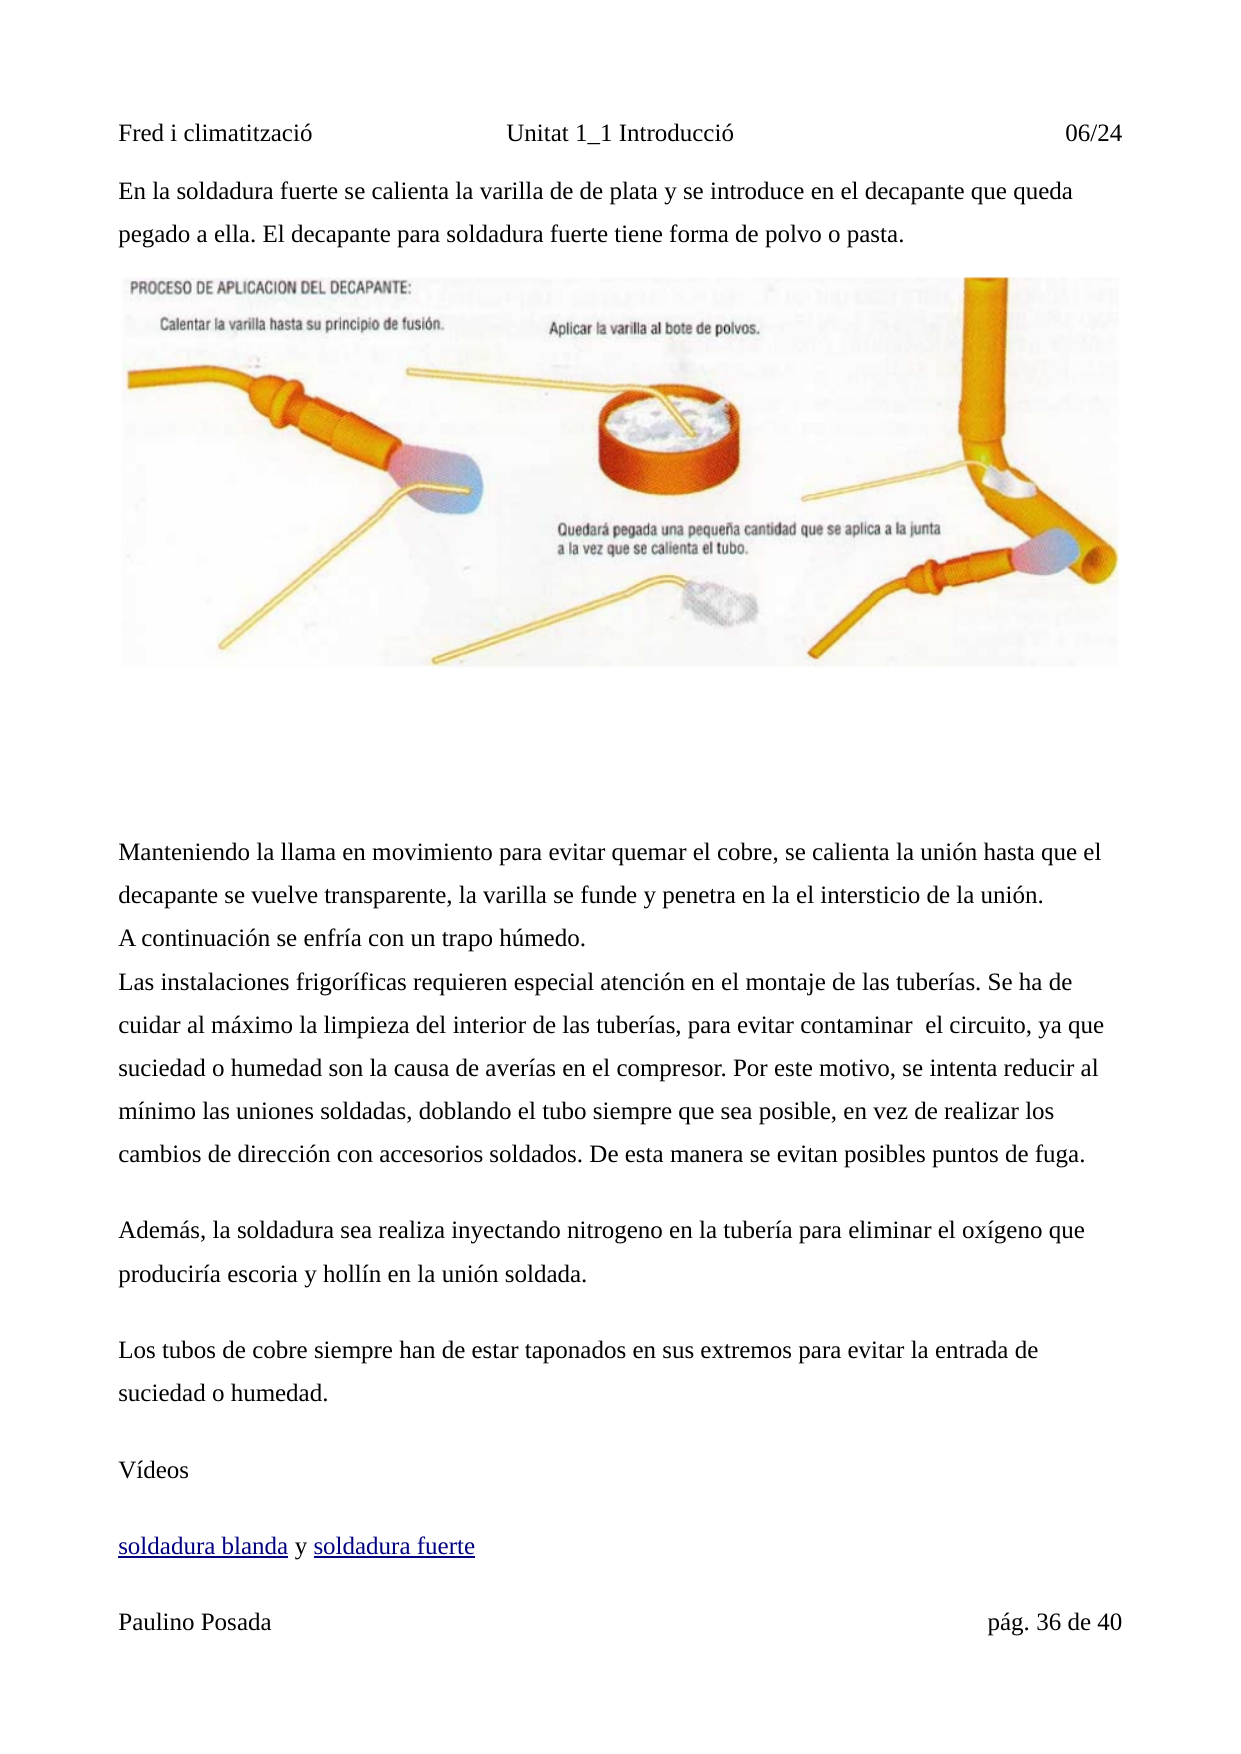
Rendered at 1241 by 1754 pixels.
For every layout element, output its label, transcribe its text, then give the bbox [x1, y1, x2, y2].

text Vídeos [118, 1455, 1122, 1483]
text soldadura blanda y soldadura fuerte [118, 1531, 1122, 1560]
text Manteniendo la llama en movimiento para evitar quemar el cobre, se calienta la unión hasta que el decapante se vuelve transparente, la varilla se funde y penetra en la el intersticio de la unión. A continuación se enfría con un trapo húmedo. Las instalaciones frigoríficas requieren especial atención en el montaje de las tuberías. Se ha de cuidar al máximo la limpieza del interior de las tuberías, para evitar contaminar el circuito, ya que suciedad o humedad son la causa de averías en el compresor. Por este motivo, se intenta reducir al mínimo las uniones soldadas, doblando el tubo siempre que sea posible, en vez de realizar los cambios de dirección con accesorios soldados. De esta manera se evitan posibles puntos de fuga. [118, 837, 1122, 1168]
picture [118, 275, 1123, 670]
text En la soldadura fuerte se calienta la varilla de de plata y se introduce en el decapante que queda pegado a ella. El decapante para soldadura fuerte tiene forma de polvo o pasta. [118, 176, 1122, 248]
text Además, la soldadura sea realiza inyectando nitrogeno en la tubería para eliminar el oxígeno que produciría escoria y hollín en la unión soldada. [118, 1216, 1122, 1287]
text Los tubos de cobre siempre han de estar taponados en sus extremos para evitar la entrada de suciedad o humedad. [118, 1335, 1122, 1407]
